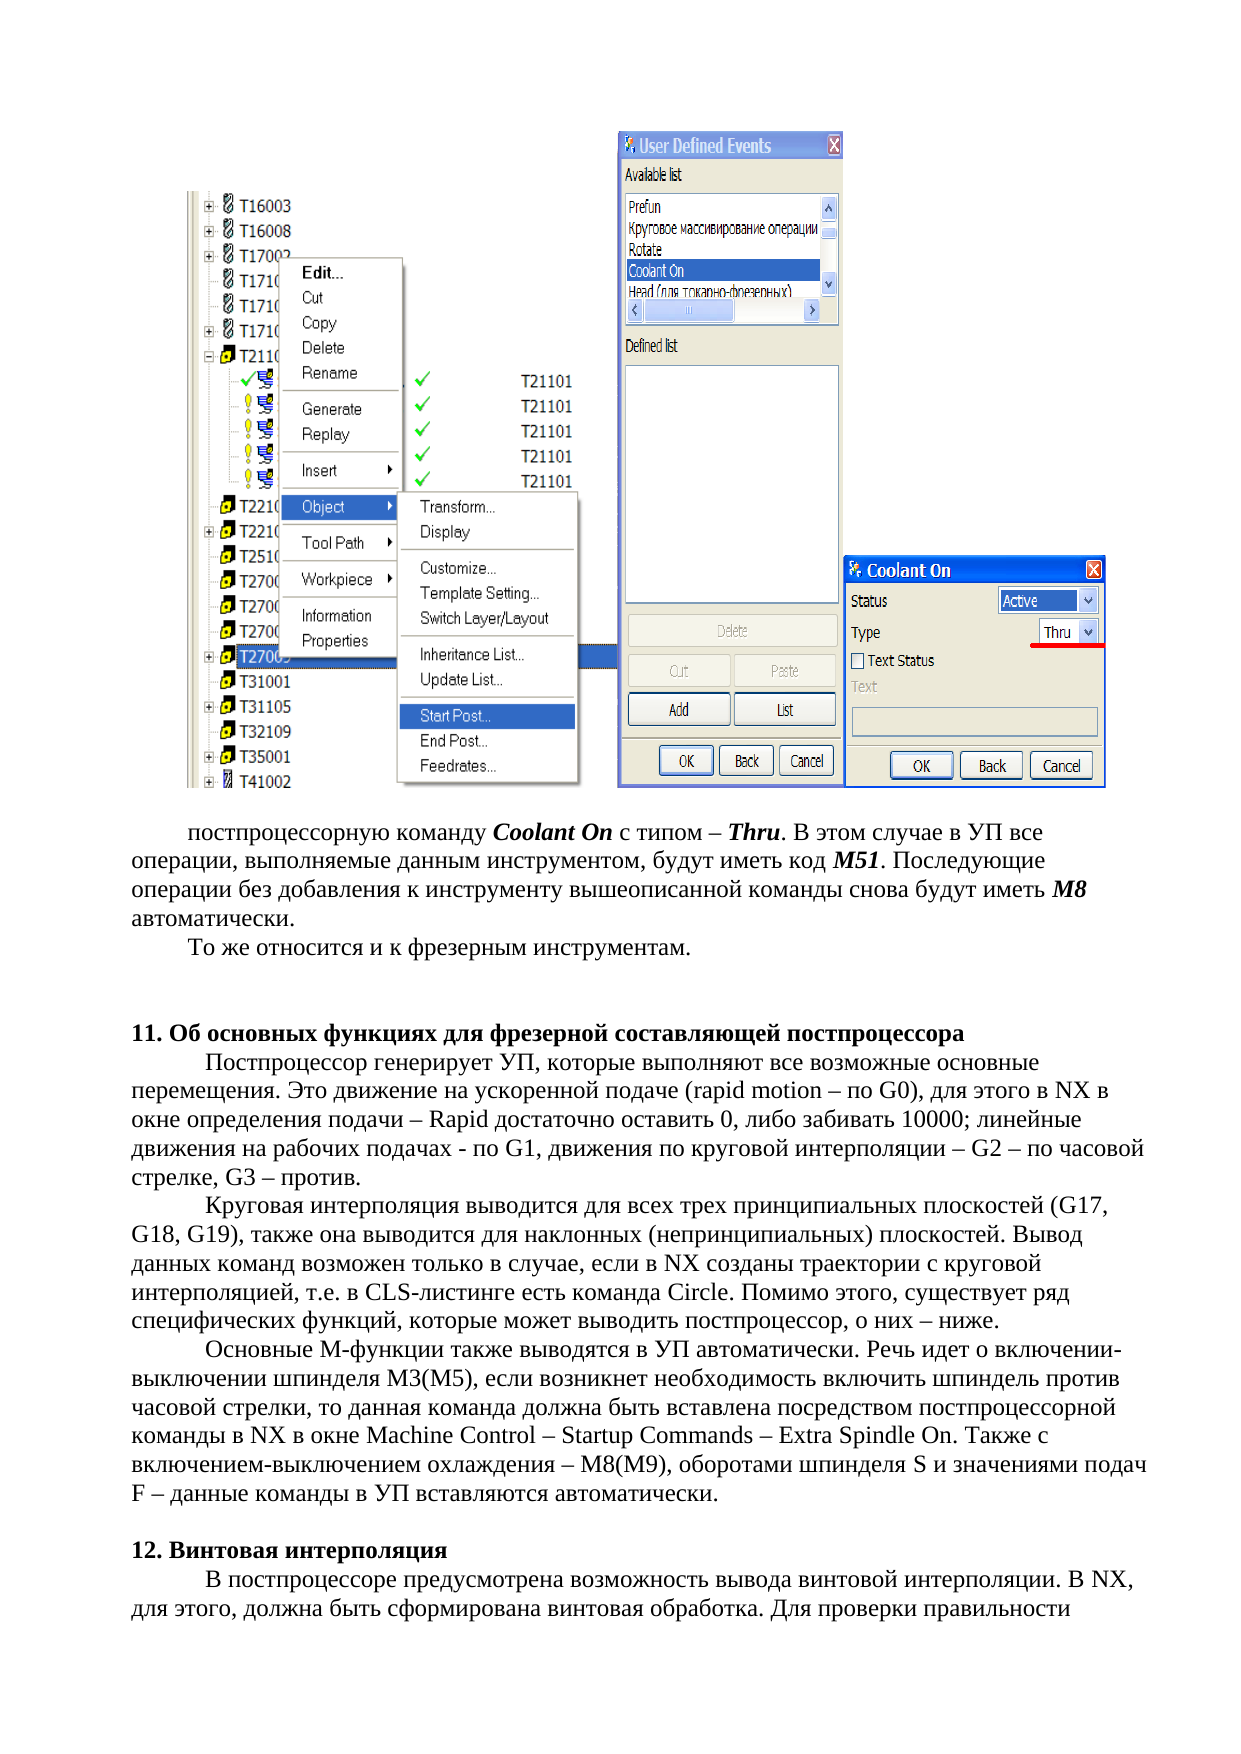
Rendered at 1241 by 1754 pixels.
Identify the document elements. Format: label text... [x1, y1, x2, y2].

text В постпроцессоре предусмотрена возможность вывода винтовой интерполяции. В NX, для этого, должна быть сформирована винтовая обработка. Для проверки правильности [131, 1564, 1152, 1622]
text 11. Об основных функциях для фрезерной составляющей постпроцессора [131, 1018, 1152, 1047]
text То же относится и к фрезерным инструментам. [131, 932, 1152, 960]
text постпроцессорную команду Coolant On с типом – Thru. В этом случае в УП все операции, выполняемые данным инструментом, будут иметь код М51. Последующие операции без добавления к инструменту вышеописанной команды снова будут иметь М8 автоматически. [131, 817, 1152, 932]
text Круговая интерполяция выводится для всех трех принципиальных плоскостей (G17, G18, G19), также она выводится для наклонных (непринципиальных) плоскостей. Вывод данных команд возможен только в случае, если в NX созданы траектории с круговой интерполяцией, т.е. в CLS-листинге есть команда Circle. Помимо этого, существует ряд специфических функций, которые может выводить постпроцессор, о них – ниже. [131, 1190, 1152, 1334]
text 12. Винтовая интерполяция [131, 1535, 1152, 1564]
text Постпроцессор генерирует УП, которые выполняют все возможные основные перемещения. Это движение на ускоренной подаче (rapid motion – по G0), для этого в NX в окне определения подачи – Rapid достаточно оставить 0, либо забивать 10000; линейные движения на рабочих подачах - по G1, движения по круговой интерполяции – G2 – по часовой стрелке, G3 – против. [131, 1047, 1152, 1190]
text Основные М-функции также выводятся в УП автоматически. Речь идет о включении-выключении шпинделя М3(М5), если возникнет необходимость включить шпиндель против часовой стрелки, то данная команда должна быть вставлена посредством постпроцессорной команды в NX в окне Machine Control – Startup Commands – Extra Spindle On. Также с включением-выключением охлаждения – М8(М9), оборотами шпинделя S и значениями подач F – данные команды в УП вставляются автоматически. [131, 1334, 1152, 1507]
picture [187, 131, 1106, 788]
